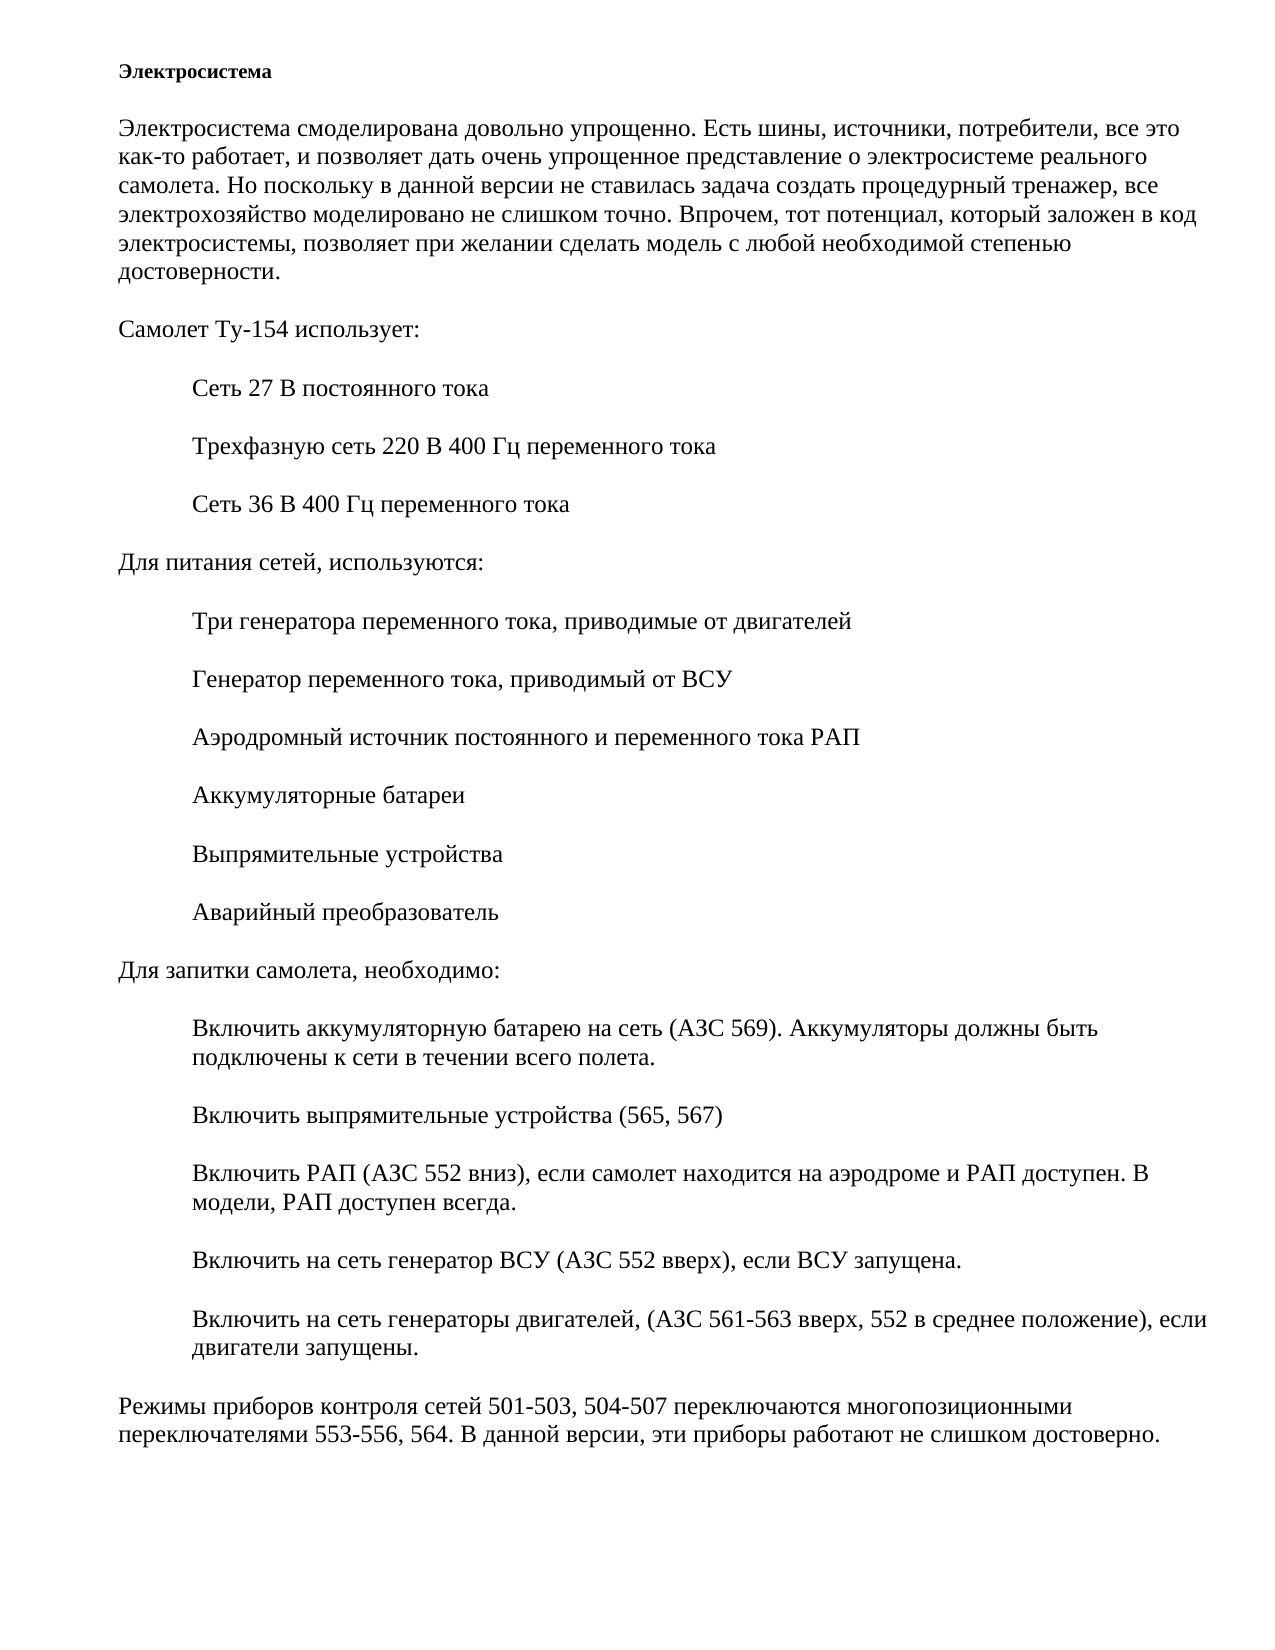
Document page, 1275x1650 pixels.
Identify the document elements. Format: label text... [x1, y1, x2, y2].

list Включить РАП (АЗС 552 вниз), если самолет находится на аэродроме и РАП доступен. В модели, РАП доступен всегда. [162, 1158, 1216, 1216]
text Самолет Ту-154 использует: [118, 314, 1216, 343]
list Включить на сеть генератор ВСУ (АЗС 552 вверх), если ВСУ запущена. [162, 1246, 1216, 1274]
list Включить на сеть генераторы двигателей, (АЗС 561-563 вверх, 552 в среднее положение), если двигатели запущены. [162, 1304, 1216, 1361]
list Включить аккумуляторную батарею на сеть (АЗС 569). Аккумуляторы должны быть подключены к сети в течении всего полета. [162, 1013, 1216, 1071]
list Выпрямительные устройства [162, 839, 1216, 867]
list Сеть 27 В постоянного тока [162, 373, 1216, 402]
text Электросистема смоделирована довольно упрощенно. Есть шины, источники, потребители, все это как-то работает, и позволяет дать очень упрощенное представление о электросистеме реального самолета. Но поскольку в данной версии не ставилась задача создать процедурный тренажер, все электрохозяйство моделировано не слишком точно. Впрочем, тот потенциал, который заложен в код электросистемы, позволяет при желании сделать модель с любой необходимой степенью достоверности. [118, 113, 1216, 285]
subtitle Электросистема [118, 59, 1216, 83]
text Для запитки самолета, необходимо: [118, 955, 1216, 984]
list Три генератора переменного тока, приводимые от двигателей [162, 606, 1216, 634]
list Аварийный преобразователь [162, 897, 1216, 926]
list Аккумуляторные батареи [162, 780, 1216, 809]
text Режимы приборов контроля сетей 501-503, 504-507 переключаются многопозиционными переключателями 553-556, 564. В данной версии, эти приборы работают не слишком достоверно. [118, 1391, 1216, 1448]
list Генератор переменного тока, приводимый от ВСУ [162, 664, 1216, 693]
list Сеть 36 В 400 Гц переменного тока [162, 489, 1216, 518]
list Включить выпрямительные устройства (565, 567) [162, 1100, 1216, 1129]
list Аэродромный источник постоянного и переменного тока РАП [162, 722, 1216, 751]
text Для питания сетей, используются: [118, 547, 1216, 576]
list Трехфазную сеть 220 В 400 Гц переменного тока [162, 431, 1216, 460]
